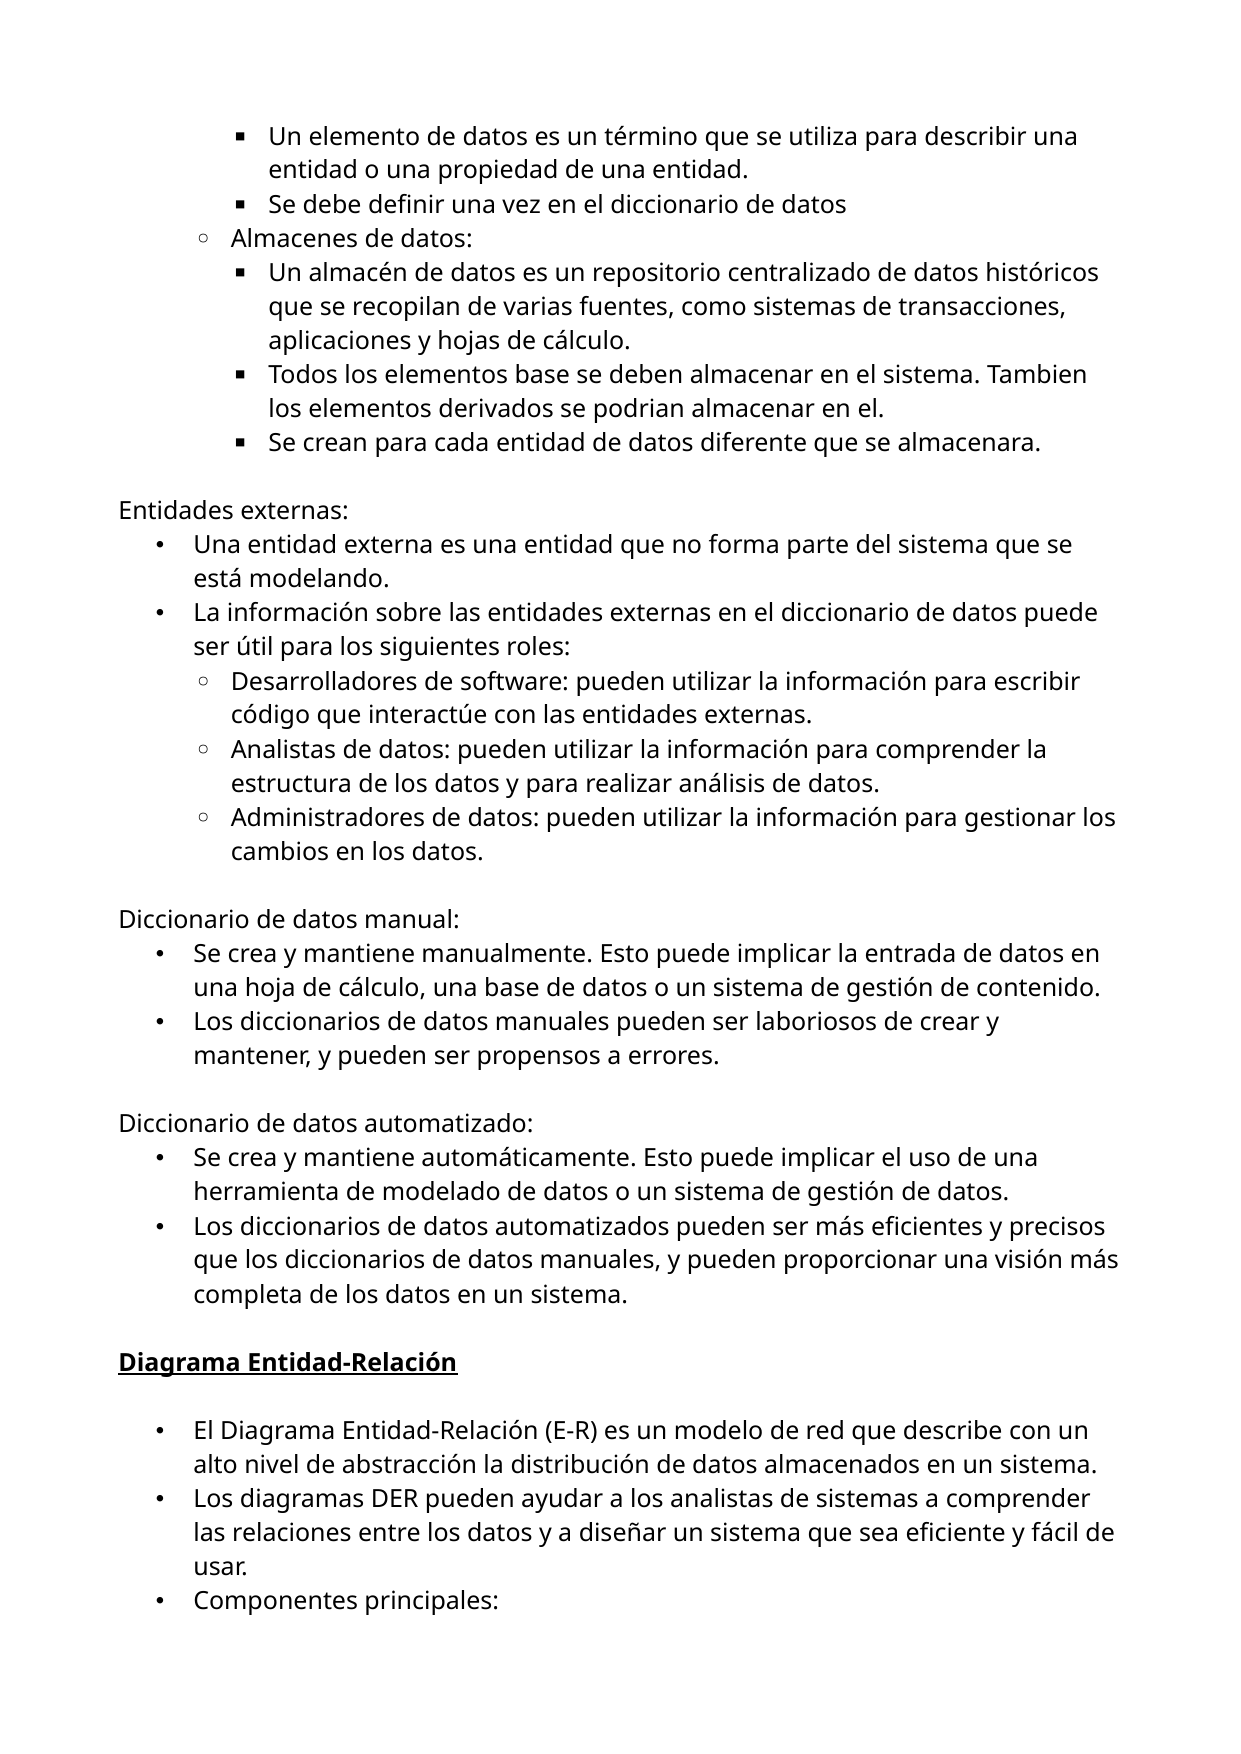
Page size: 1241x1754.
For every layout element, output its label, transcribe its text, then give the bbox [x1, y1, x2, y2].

list Almacenes de datos: [193, 220, 1122, 254]
list Se crean para cada entidad de datos diferente que se almacenara. [231, 425, 1122, 459]
text Diagrama Entidad-Relación [118, 1344, 1122, 1378]
list Desarrolladores de software: pueden utilizar la información para escribir código que interactúe con las entidades externas. [193, 663, 1122, 731]
text Diccionario de datos manual: [118, 902, 1122, 936]
list Los diccionarios de datos automatizados pueden ser más eficientes y precisos que los diccionarios de datos manuales, y pueden proporcionar una visión más completa de los datos en un sistema. [156, 1208, 1122, 1310]
list El Diagrama Entidad-Relación (E-R) es un modelo de red que describe con un alto nivel de abstracción la distribución de datos almacenados en un sistema. [156, 1412, 1122, 1481]
text Diccionario de datos automatizado: [118, 1106, 1122, 1140]
list La información sobre las entidades externas en el diccionario de datos puede ser útil para los siguientes roles: [156, 595, 1122, 663]
text Entidades externas: [118, 493, 1122, 527]
list Se debe definir una vez en el diccionario de datos [231, 186, 1122, 220]
list Un elemento de datos es un término que se utiliza para describir una entidad o una propiedad de una entidad. [231, 118, 1122, 186]
list Se crea y mantiene manualmente. Esto puede implicar la entrada de datos en una hoja de cálculo, una base de datos o un sistema de gestión de contenido. [156, 936, 1122, 1004]
list Los diagramas DER pueden ayudar a los analistas de sistemas a comprender las relaciones entre los datos y a diseñar un sistema que sea eficiente y fácil de usar. [156, 1481, 1122, 1583]
list Administradores de datos: pueden utilizar la información para gestionar los cambios en los datos. [193, 799, 1122, 867]
list Componentes principales: [156, 1583, 1122, 1617]
list Se crea y mantiene automáticamente. Esto puede implicar el uso de una herramienta de modelado de datos o un sistema de gestión de datos. [156, 1140, 1122, 1208]
list Analistas de datos: pueden utilizar la información para comprender la estructura de los datos y para realizar análisis de datos. [193, 731, 1122, 799]
list Los diccionarios de datos manuales pueden ser laboriosos de crear y mantener, y pueden ser propensos a errores. [156, 1004, 1122, 1072]
list Todos los elementos base se deben almacenar en el sistema. Tambien los elementos derivados se podrian almacenar en el. [231, 357, 1122, 425]
list Un almacén de datos es un repositorio centralizado de datos históricos que se recopilan de varias fuentes, como sistemas de transacciones, aplicaciones y hojas de cálculo. [231, 254, 1122, 357]
list Una entidad externa es una entidad que no forma parte del sistema que se está modelando. [156, 527, 1122, 595]
